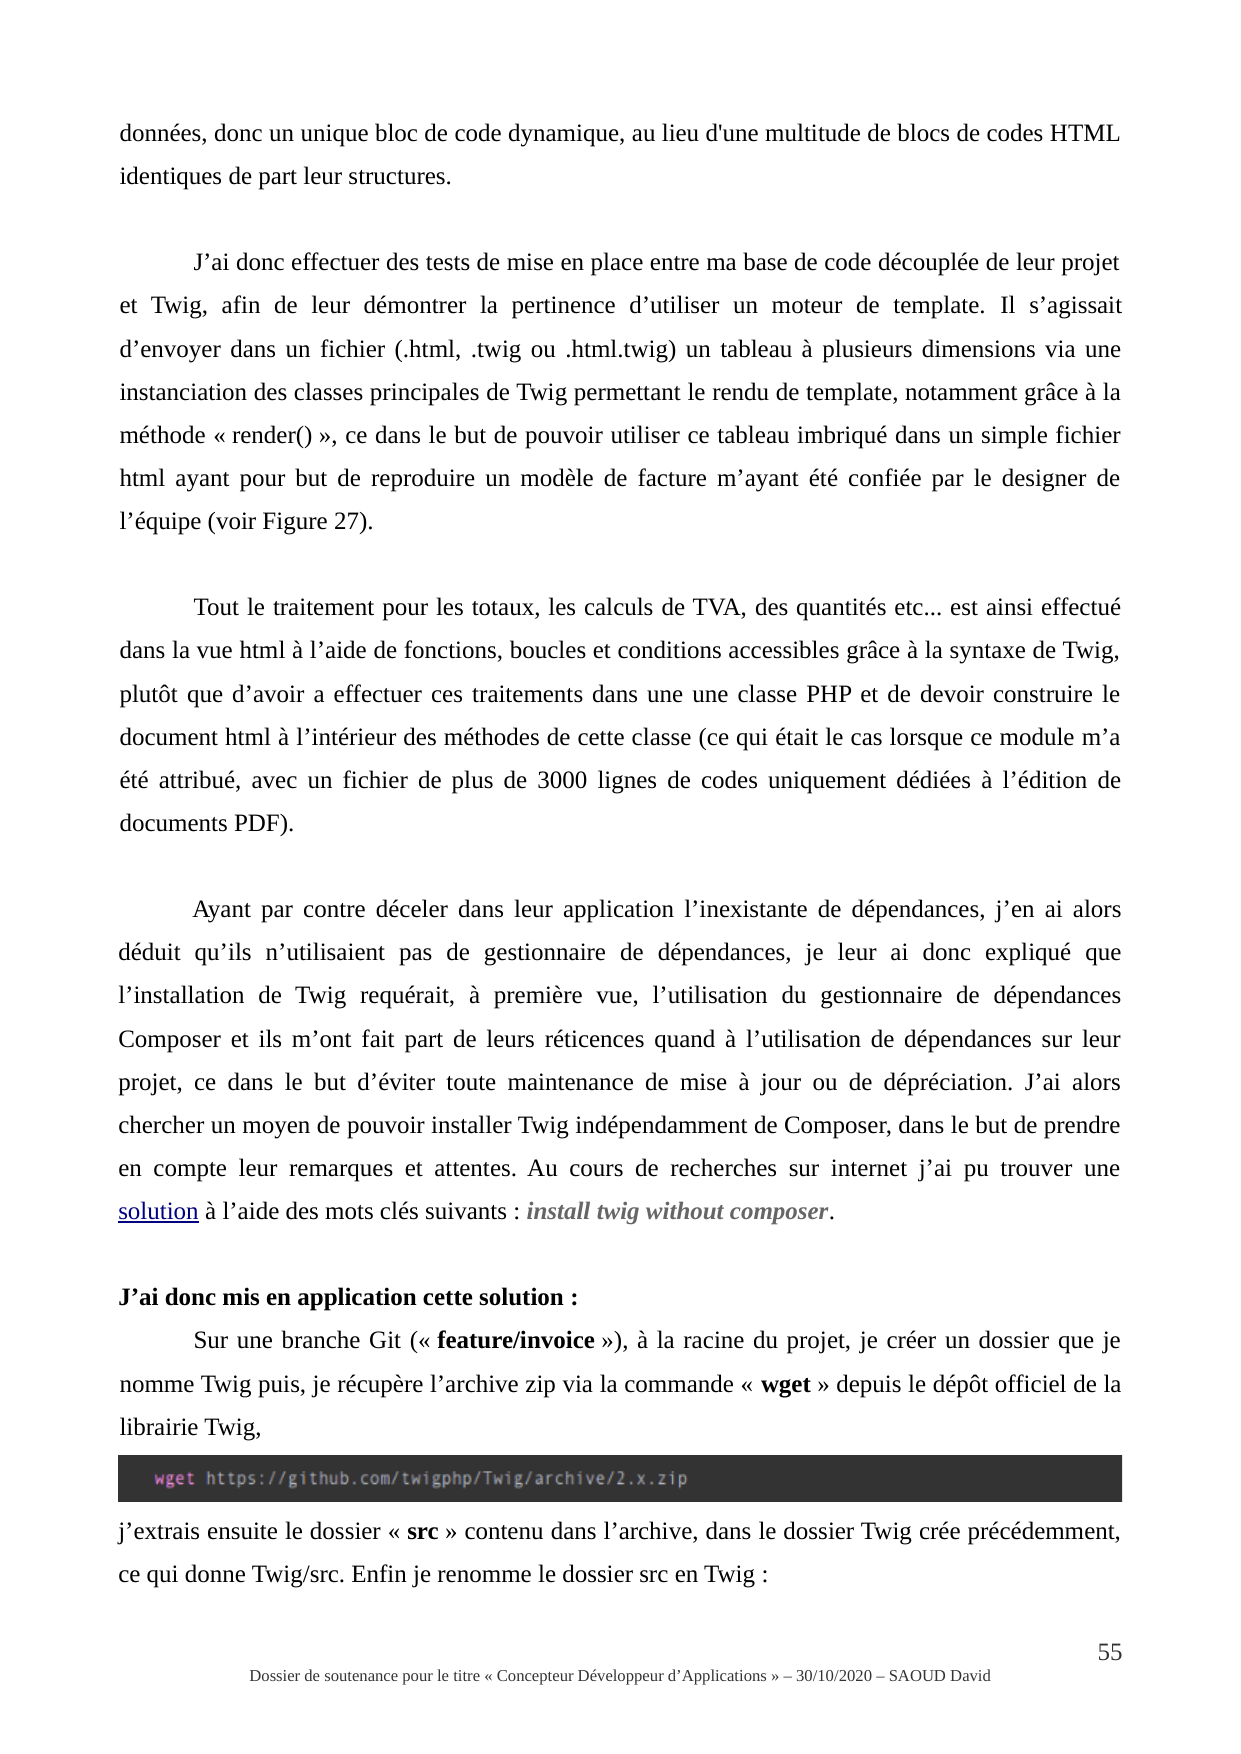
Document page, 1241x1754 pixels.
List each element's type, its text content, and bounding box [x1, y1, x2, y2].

text j’extrais ensuite le dossier « src » contenu dans l’archive, dans le dossier Twig crée précédemment, ce qui donne Twig/src. Enfin je renomme le dossier src en Twig : [118, 1502, 1122, 1588]
picture [118, 1455, 1123, 1502]
text J’ai donc mis en application cette solution : [118, 1282, 1122, 1311]
text données, donc un unique bloc de code dynamique, au lieu d'une multitude de blocs de codes HTML identiques de part leur structures. [119, 118, 1122, 190]
text Ayant par contre déceler dans leur application l’inexistante de dépendances, j’en ai alors déduit qu’ils n’utilisaient pas de gestionnaire de dépendances, je leur ai donc expliqué que l’installation de Twig requérait, à première vue, l’utilisation du gestionnaire de dépendances Composer et ils m’ont fait part de leurs réticences quand à l’utilisation de dépendances sur leur projet, ce dans le but d’éviter toute maintenance de mise à jour ou de dépréciation. J’ai alors chercher un moyen de pouvoir installer Twig indépendamment de Composer, dans le but de prendre en compte leur remarques et attentes. Au cours de recherches sur internet j’ai pu trouver une solution à l’aide des mots clés suivants : install twig without composer. [118, 894, 1122, 1225]
text J’ai donc effectuer des tests de mise en place entre ma base de code découplée de leur projet et Twig, afin de leur démontrer la pertinence d’utiliser un moteur de template. Il s’agissait d’envoyer dans un fichier (.html, .twig ou .html.twig) un tableau à plusieurs dimensions via une instanciation des classes principales de Twig permettant le rendu de template, notamment grâce à la méthode « render() », ce dans le but de pouvoir utiliser ce tableau imbriqué dans un simple fichier html ayant pour but de reproduire un modèle de facture m’ayant été confiée par le designer de l’équipe (voir Figure 27). [119, 247, 1122, 535]
text Tout le traitement pour les totaux, les calculs de TVA, des quantités etc... est ainsi effectué dans la vue html à l’aide de fonctions, boucles et conditions accessibles grâce à la syntaxe de Twig, plutôt que d’avoir a effectuer ces traitements dans une une classe PHP et de devoir construire le document html à l’intérieur des méthodes de cette classe (ce qui était le cas lorsque ce module m’a été attribué, avec un fichier de plus de 3000 lignes de codes uniquement dédiées à l’édition de documents PDF). [119, 592, 1122, 837]
text Sur une branche Git (« feature/invoice »), à la racine du projet, je créer un dossier que je nomme Twig puis, je récupère l’archive zip via la commande « wget » depuis le dépôt officiel de la librairie Twig, [119, 1326, 1122, 1441]
